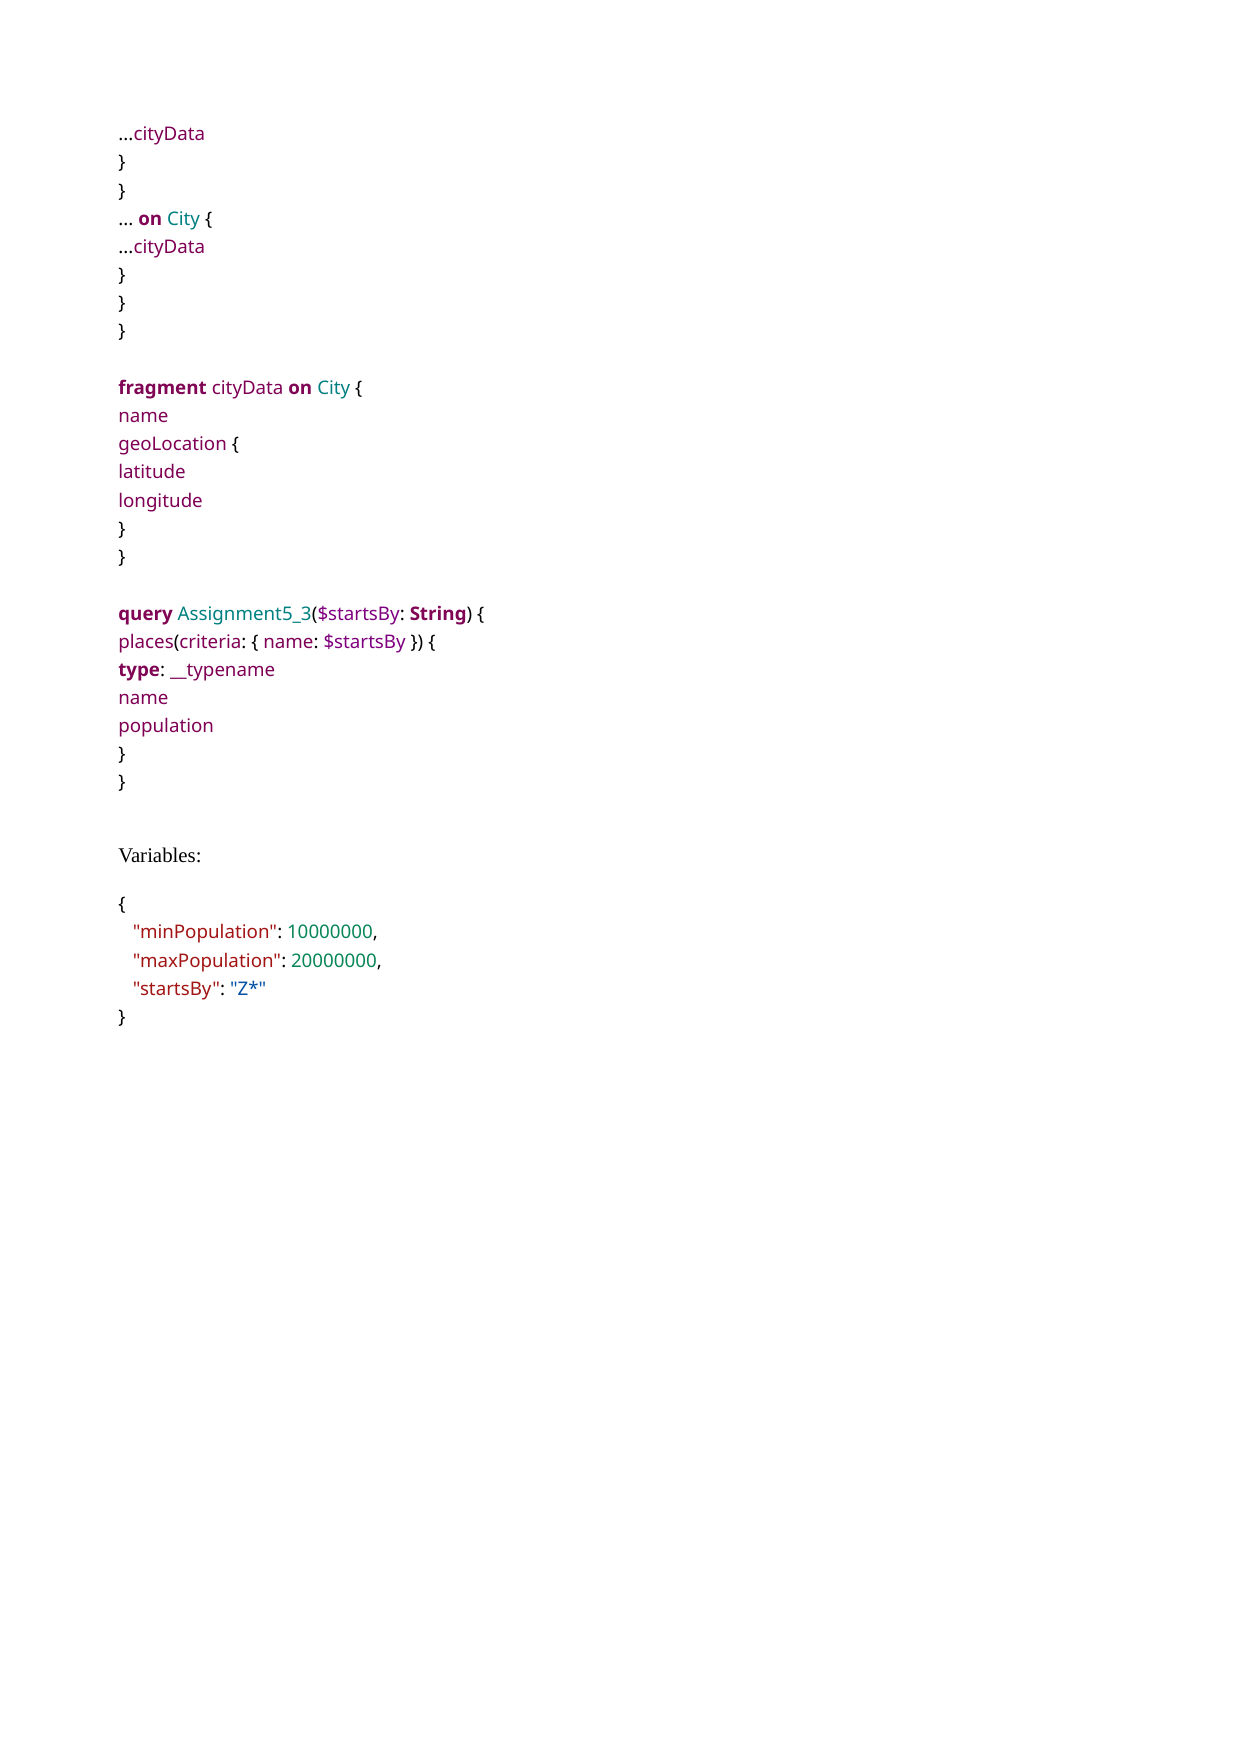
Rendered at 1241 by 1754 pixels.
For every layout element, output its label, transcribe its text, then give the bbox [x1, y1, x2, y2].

text latitude [118, 456, 1122, 484]
text name [118, 400, 1122, 428]
text } [118, 259, 1122, 287]
text population [118, 710, 1122, 738]
text geoLocation { [118, 428, 1122, 456]
text } [118, 541, 1122, 569]
text { [118, 891, 1122, 916]
text longitude [118, 484, 1122, 512]
text "minPopulation": 10000000, [118, 916, 1122, 944]
text "startsBy": "Z*" [118, 972, 1122, 1001]
text Variables: [118, 842, 1122, 867]
text } [118, 738, 1122, 766]
text } [118, 146, 1122, 174]
text } [118, 512, 1122, 541]
text } [118, 174, 1122, 202]
text name [118, 682, 1122, 710]
text } [118, 315, 1122, 343]
text ... on City { [118, 202, 1122, 231]
text ...cityData [118, 118, 1122, 146]
text type: __typename [118, 654, 1122, 682]
text "maxPopulation": 20000000, [118, 944, 1122, 972]
text ...cityData [118, 231, 1122, 259]
text fragment cityData on City { [118, 372, 1122, 400]
text } [118, 287, 1122, 315]
text } [118, 766, 1122, 794]
text query Assignment5_3($startsBy: String) { [118, 597, 1122, 626]
text } [118, 1001, 1122, 1029]
text places(criteria: { name: $startsBy }) { [118, 626, 1122, 654]
